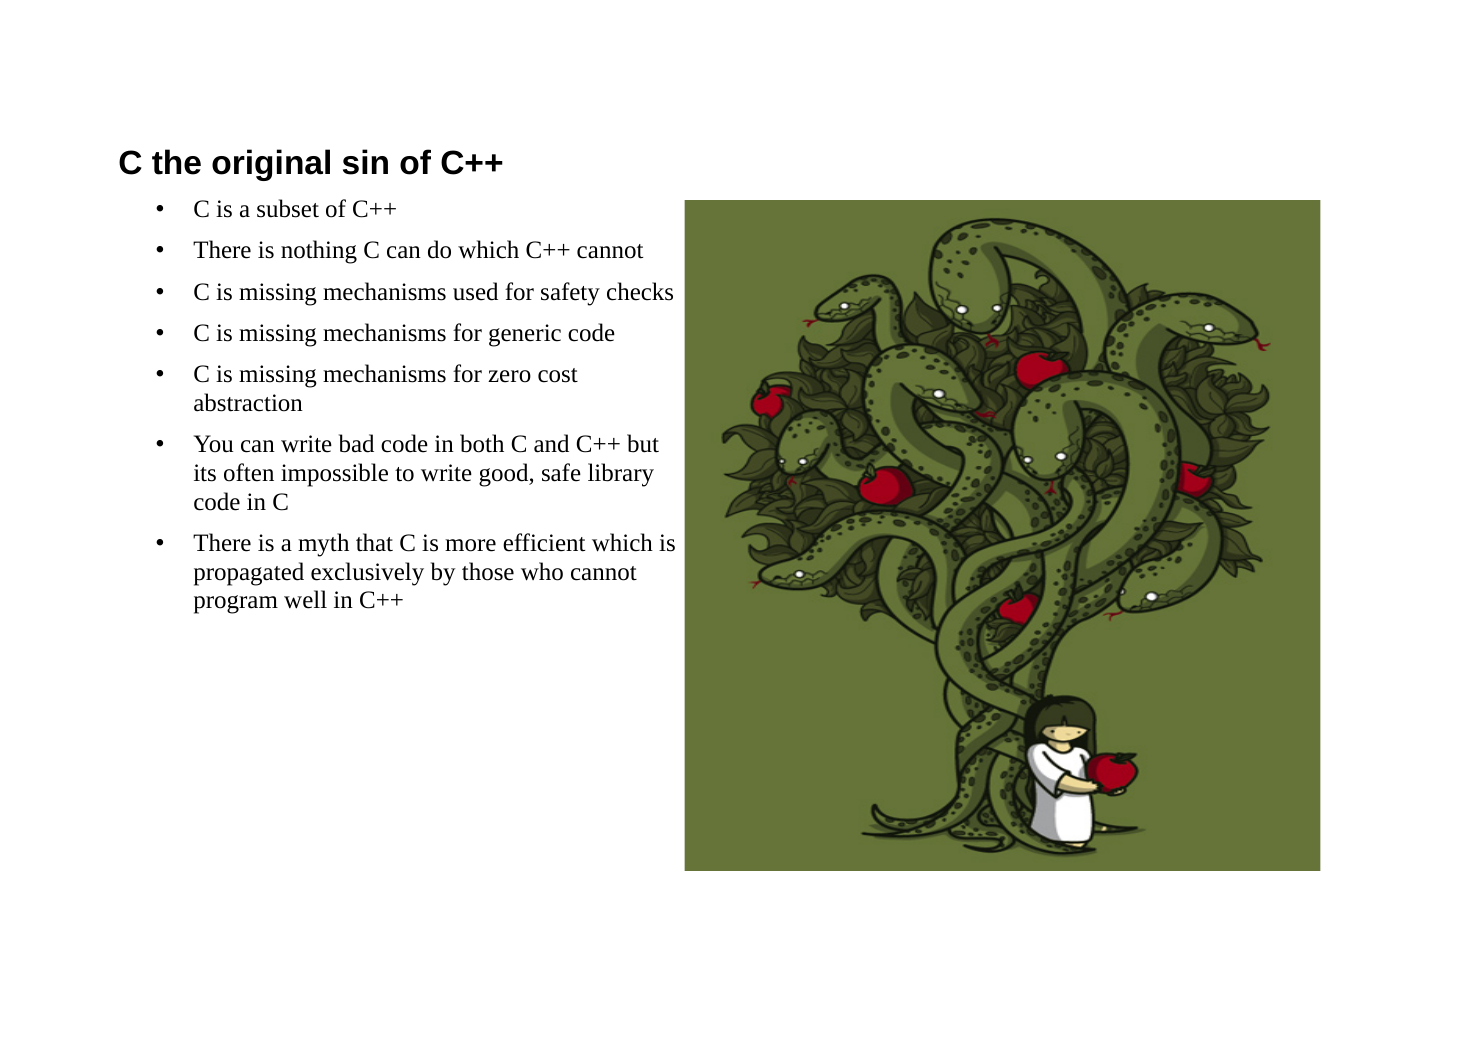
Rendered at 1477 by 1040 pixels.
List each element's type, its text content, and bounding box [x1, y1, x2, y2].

picture [684, 200, 1321, 871]
list [1321, 429, 1358, 516]
list C is missing mechanisms used for safety checks [156, 277, 684, 306]
list [1321, 528, 1358, 614]
list You can write bad code in both C and C++ but its often impossible to write good, safe library code in C [156, 429, 684, 516]
list C is missing mechanisms for zero cost abstraction [156, 359, 684, 417]
list [1321, 318, 1358, 347]
list C is missing mechanisms for generic code [156, 318, 684, 347]
subtitle C the original sin of C++ [118, 143, 1358, 182]
list [1321, 359, 1358, 417]
list C is a subset of C++ [156, 194, 1358, 223]
list There is nothing C can do which C++ cannot [156, 236, 684, 264]
list [1321, 236, 1358, 264]
list [1321, 277, 1358, 306]
list There is a myth that C is more efficient which is propagated exclusively by those who cannot program well in C++ [156, 528, 684, 614]
